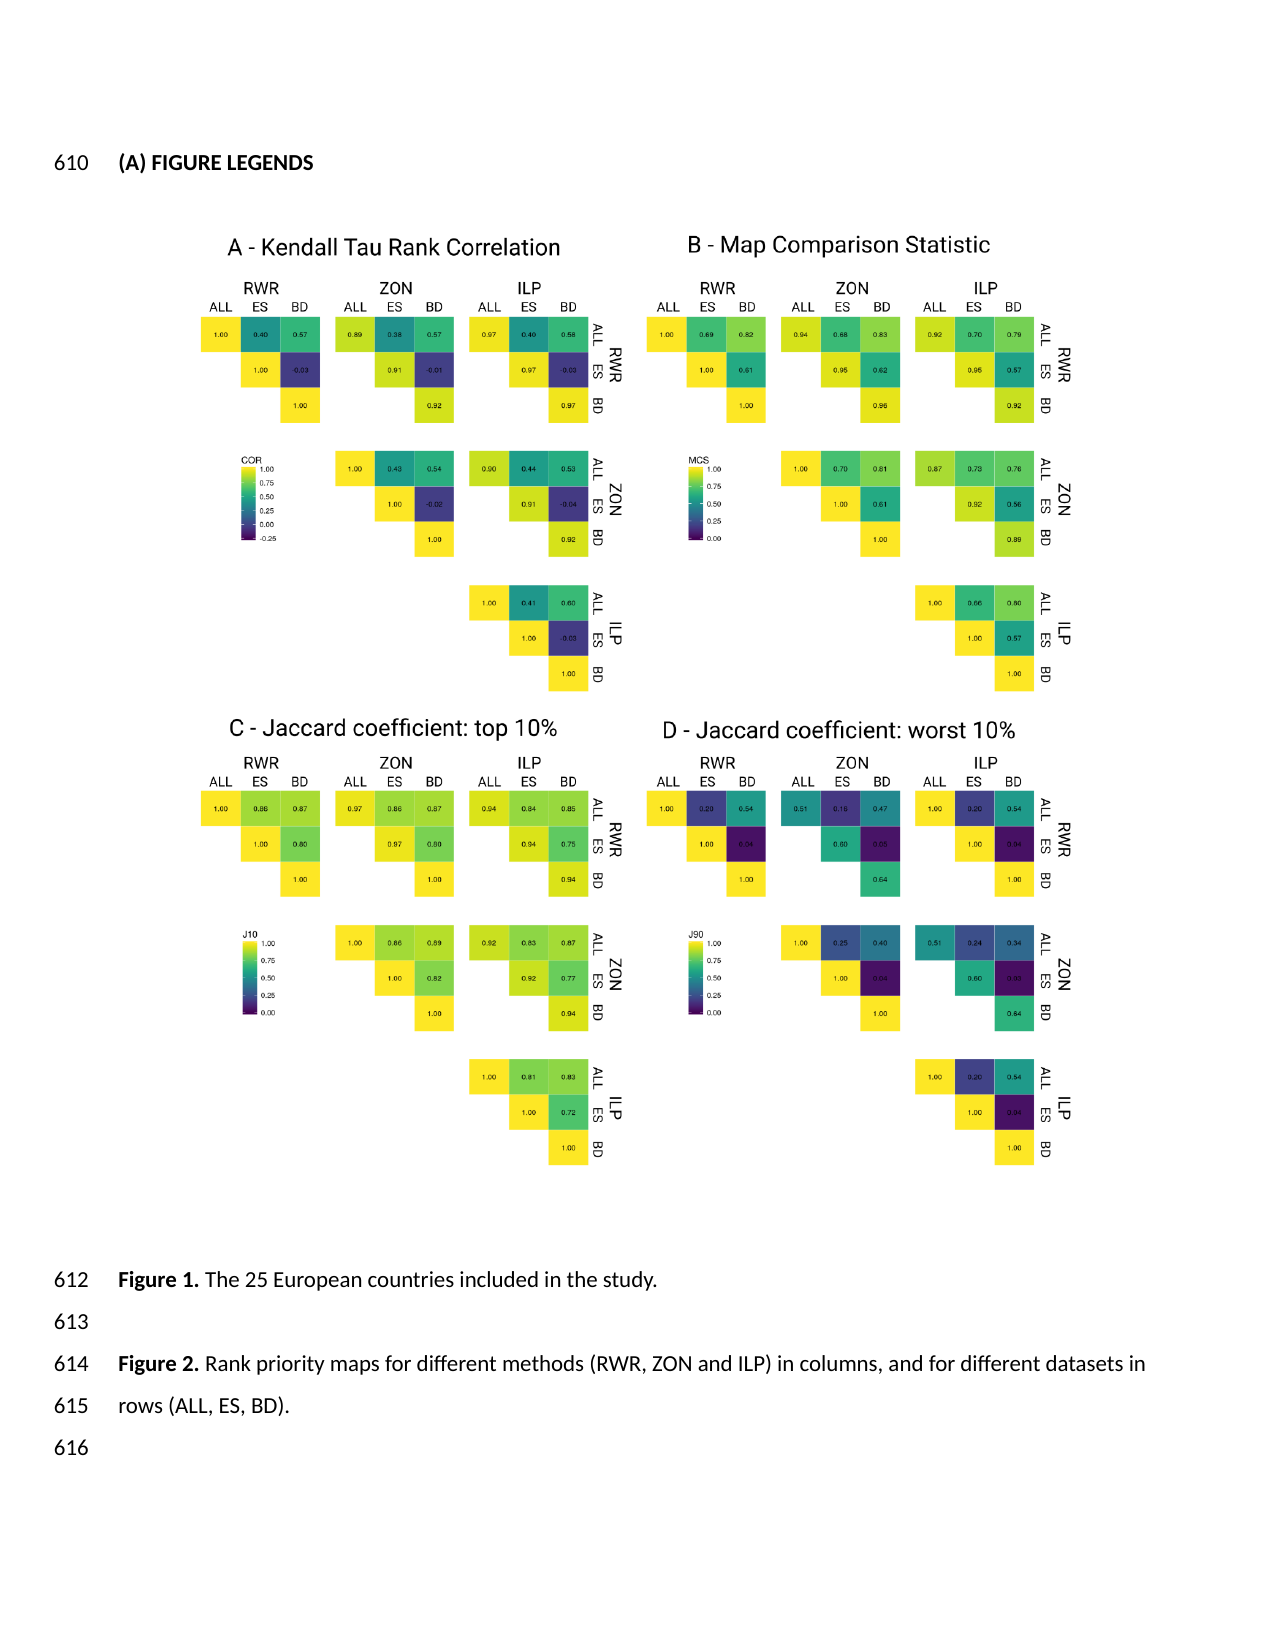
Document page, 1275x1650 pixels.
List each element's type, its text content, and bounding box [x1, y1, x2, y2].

text Figure 2. Rank priority maps for different methods (RWR, ZON and ILP) in columns, and for different datasets in rows (ALL, ES, BD). [118, 1349, 1157, 1419]
subtitle (A) FIGURE LEGENDS [118, 148, 1157, 176]
picture [180, 215, 1095, 1196]
text Figure 1. The 25 European countries included in the study. [118, 1265, 1157, 1293]
